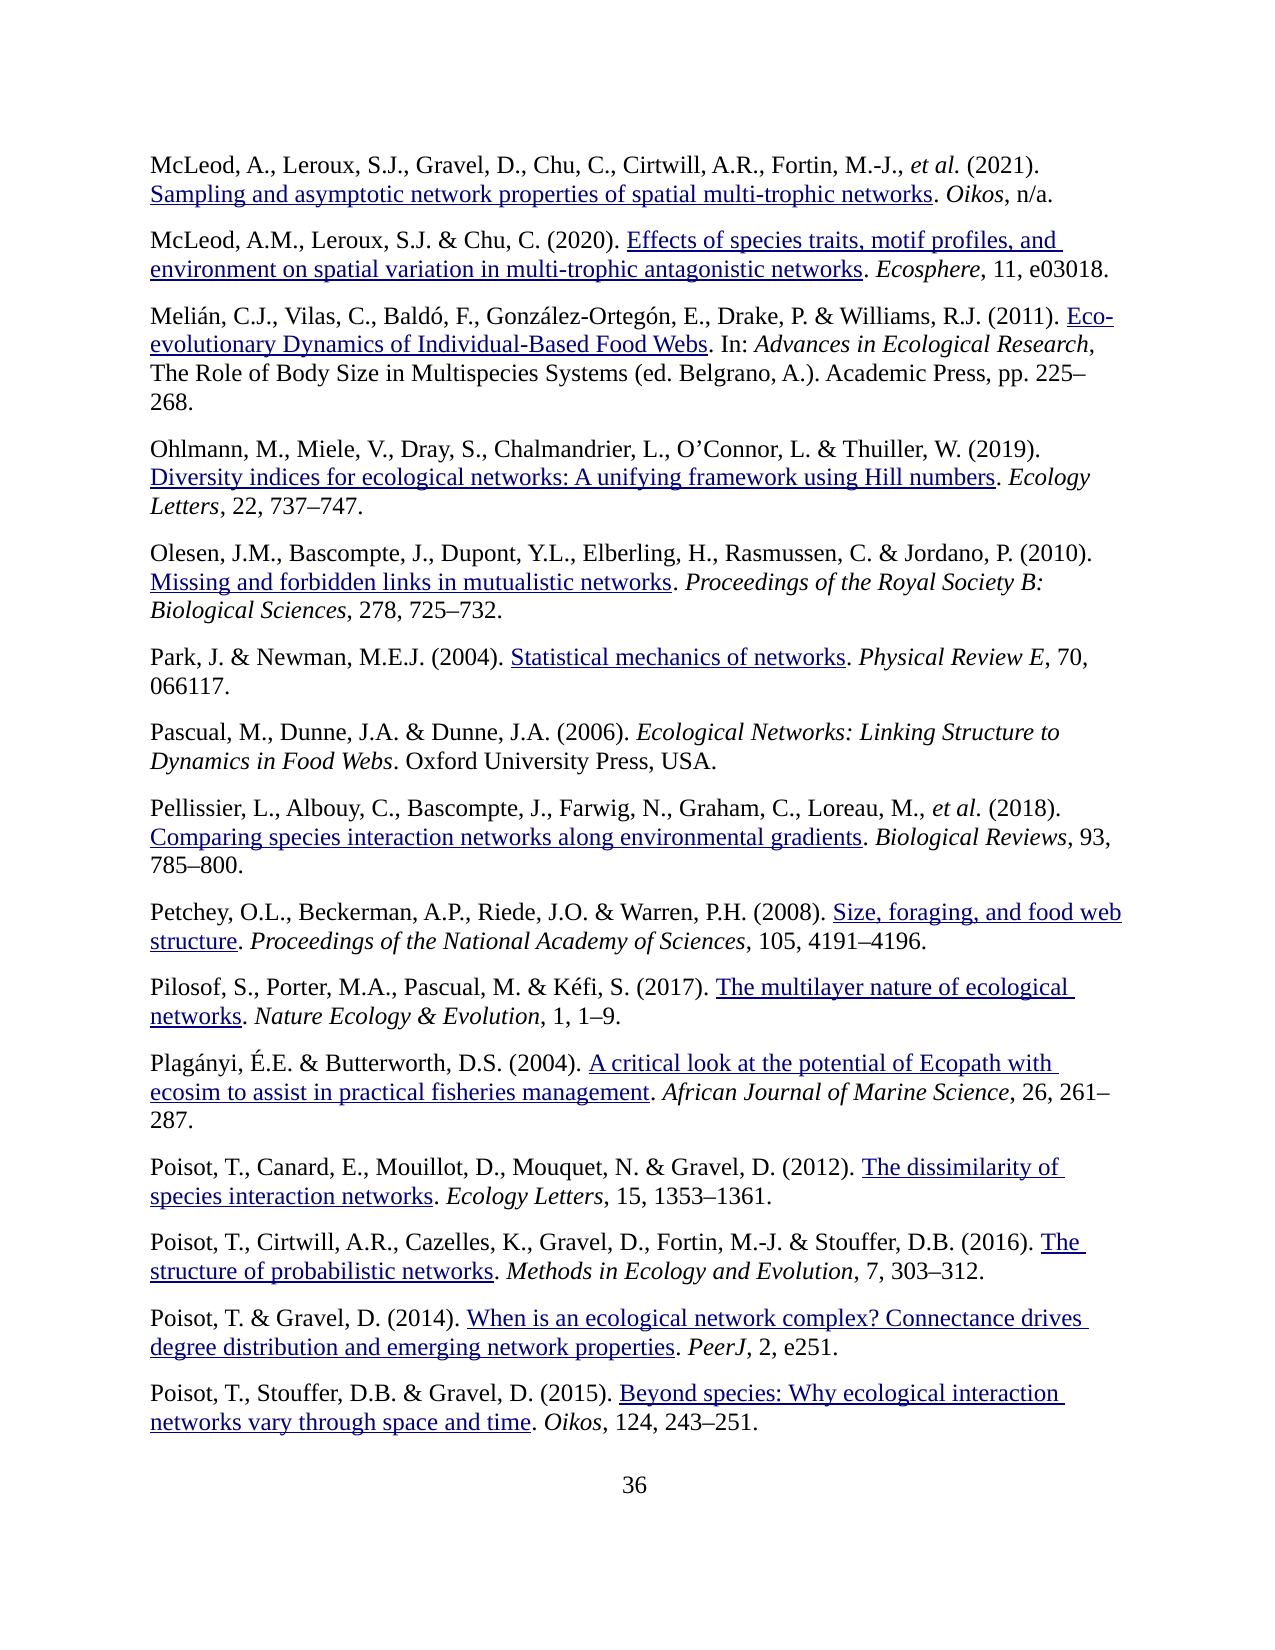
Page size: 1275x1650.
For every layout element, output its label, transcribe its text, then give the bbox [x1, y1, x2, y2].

text Melián, C.J., Vilas, C., Baldó, F., González-Ortegón, E., Drake, P. & Williams, R.J. (2011). Eco-evolutionary Dynamics of Individual-Based Food Webs. In: Advances in Ecological Research, The Role of Body Size in Multispecies Systems (ed. Belgrano, A.). Academic Press, pp. 225–268. [150, 301, 1125, 416]
text Olesen, J.M., Bascompte, J., Dupont, Y.L., Elberling, H., Rasmussen, C. & Jordano, P. (2010). Missing and forbidden links in mutualistic networks. Proceedings of the Royal Society B: Biological Sciences, 278, 725–732. [150, 538, 1125, 624]
text McLeod, A.M., Leroux, S.J. & Chu, C. (2020). Effects of species traits, motif profiles, and environment on spatial variation in multi-trophic antagonistic networks. Ecosphere, 11, e03018. [150, 225, 1125, 283]
text Poisot, T. & Gravel, D. (2014). When is an ecological network complex? Connectance drives degree distribution and emerging network properties. PeerJ, 2, e251. [150, 1303, 1125, 1360]
text Ohlmann, M., Miele, V., Dray, S., Chalmandrier, L., O’Connor, L. & Thuiller, W. (2019). Diversity indices for ecological networks: A unifying framework using Hill numbers. Ecology Letters, 22, 737–747. [150, 434, 1125, 520]
text Poisot, T., Stouffer, D.B. & Gravel, D. (2015). Beyond species: Why ecological interaction networks vary through space and time. Oikos, 124, 243–251. [150, 1378, 1125, 1436]
text Poisot, T., Cirtwill, A.R., Cazelles, K., Gravel, D., Fortin, M.-J. & Stouffer, D.B. (2016). The structure of probabilistic networks. Methods in Ecology and Evolution, 7, 303–312. [150, 1227, 1125, 1285]
text Pascual, M., Dunne, J.A. & Dunne, J.A. (2006). Ecological Networks: Linking Structure to Dynamics in Food Webs. Oxford University Press, USA. [150, 717, 1125, 775]
text Park, J. & Newman, M.E.J. (2004). Statistical mechanics of networks. Physical Review E, 70, 066117. [150, 642, 1125, 699]
text Poisot, T., Canard, E., Mouillot, D., Mouquet, N. & Gravel, D. (2012). The dissimilarity of species interaction networks. Ecology Letters, 15, 1353–1361. [150, 1152, 1125, 1209]
text Petchey, O.L., Beckerman, A.P., Riede, J.O. & Warren, P.H. (2008). Size, foraging, and food web structure. Proceedings of the National Academy of Sciences, 105, 4191–4196. [150, 897, 1125, 954]
text Pellissier, L., Albouy, C., Bascompte, J., Farwig, N., Graham, C., Loreau, M., et al. (2018). Comparing species interaction networks along environmental gradients. Biological Reviews, 93, 785–800. [150, 793, 1125, 879]
text Pilosof, S., Porter, M.A., Pascual, M. & Kéfi, S. (2017). The multilayer nature of ecological networks. Nature Ecology & Evolution, 1, 1–9. [150, 972, 1125, 1030]
text McLeod, A., Leroux, S.J., Gravel, D., Chu, C., Cirtwill, A.R., Fortin, M.-J., et al. (2021). Sampling and asymptotic network properties of spatial multi-trophic networks. Oikos, n/a. [150, 150, 1125, 207]
text Plagányi, É.E. & Butterworth, D.S. (2004). A critical look at the potential of Ecopath with ecosim to assist in practical fisheries management. African Journal of Marine Science, 26, 261–287. [150, 1048, 1125, 1134]
